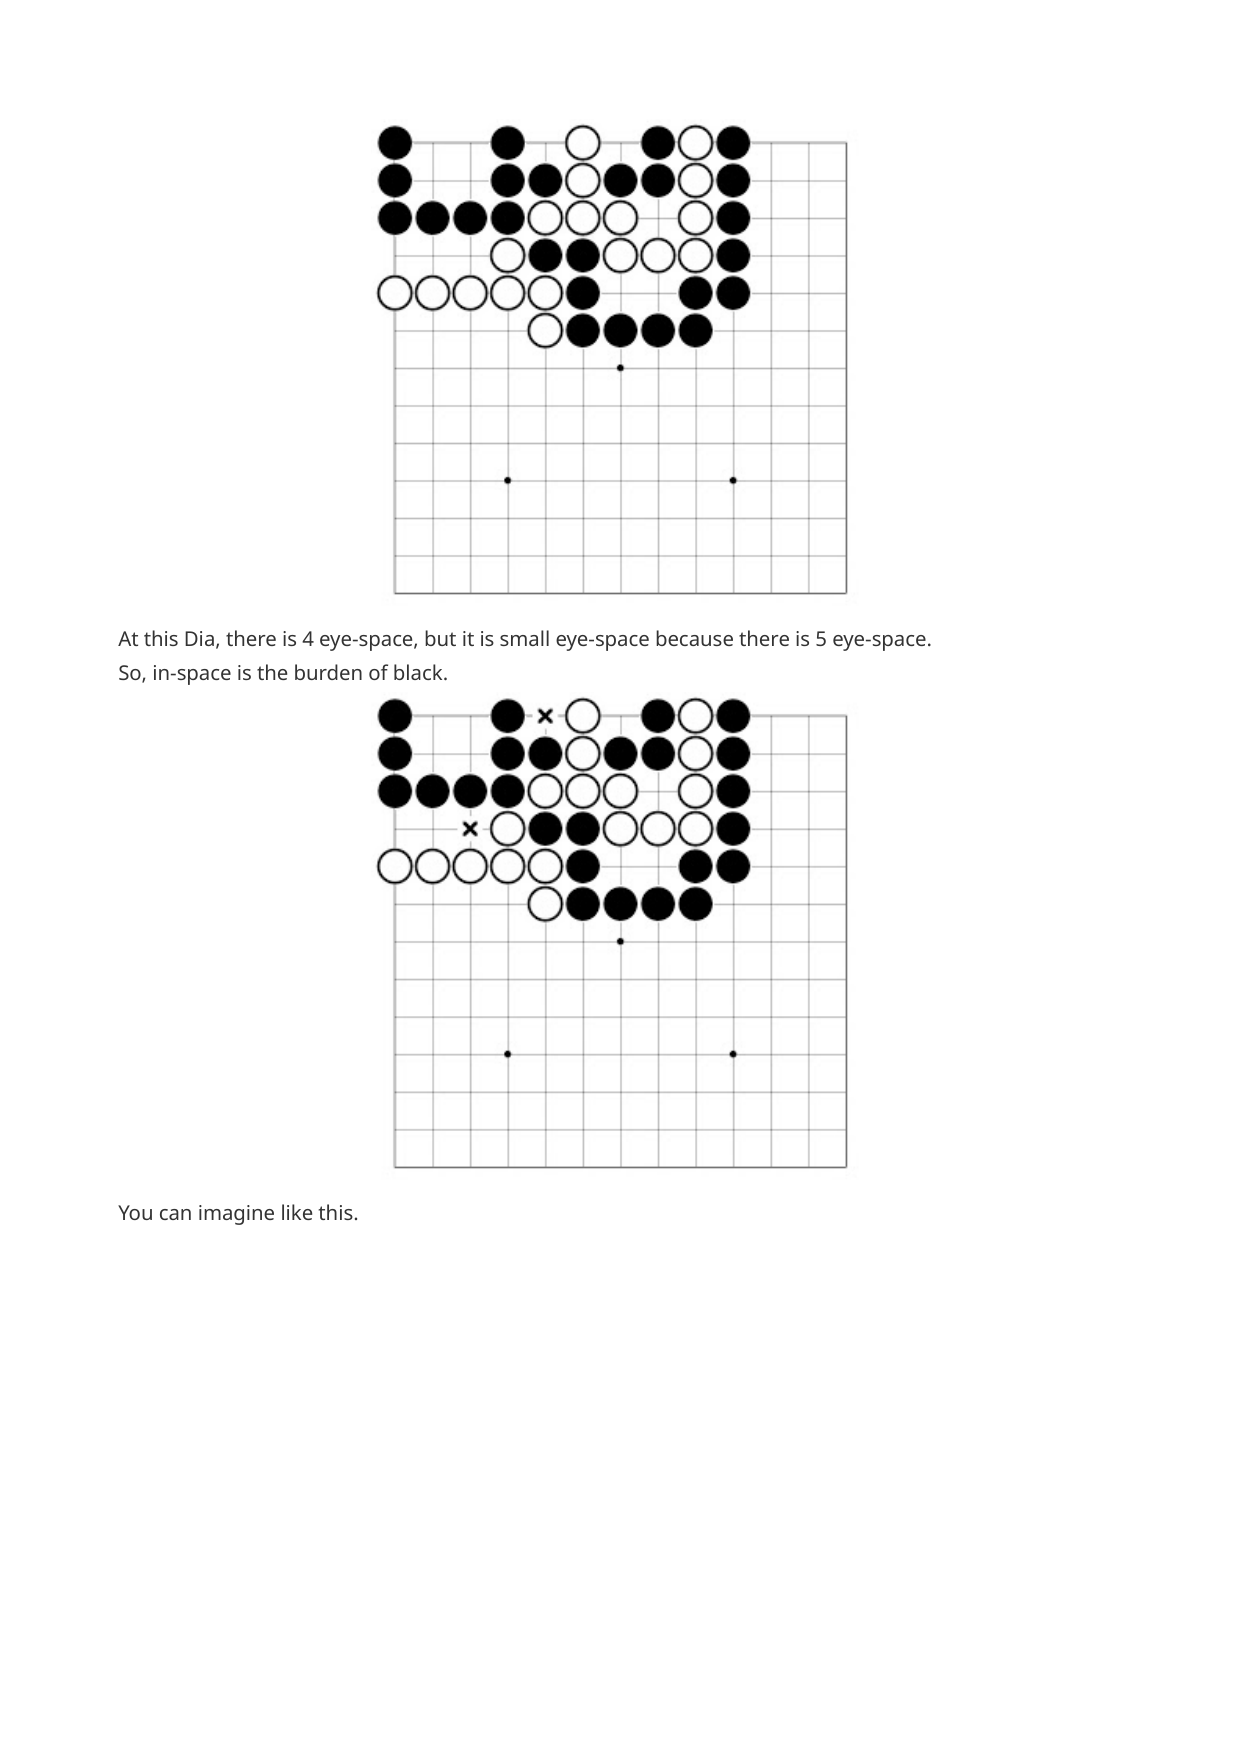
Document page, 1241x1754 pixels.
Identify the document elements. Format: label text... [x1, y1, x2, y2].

text At this Dia, there is 4 eye-space, but it is small eye-space because there is 5 eye-space. So, in-space is the burden of black. [118, 625, 1122, 686]
picture [371, 119, 870, 618]
picture [371, 692, 870, 1191]
text You can imagine like this. [118, 1198, 1122, 1226]
